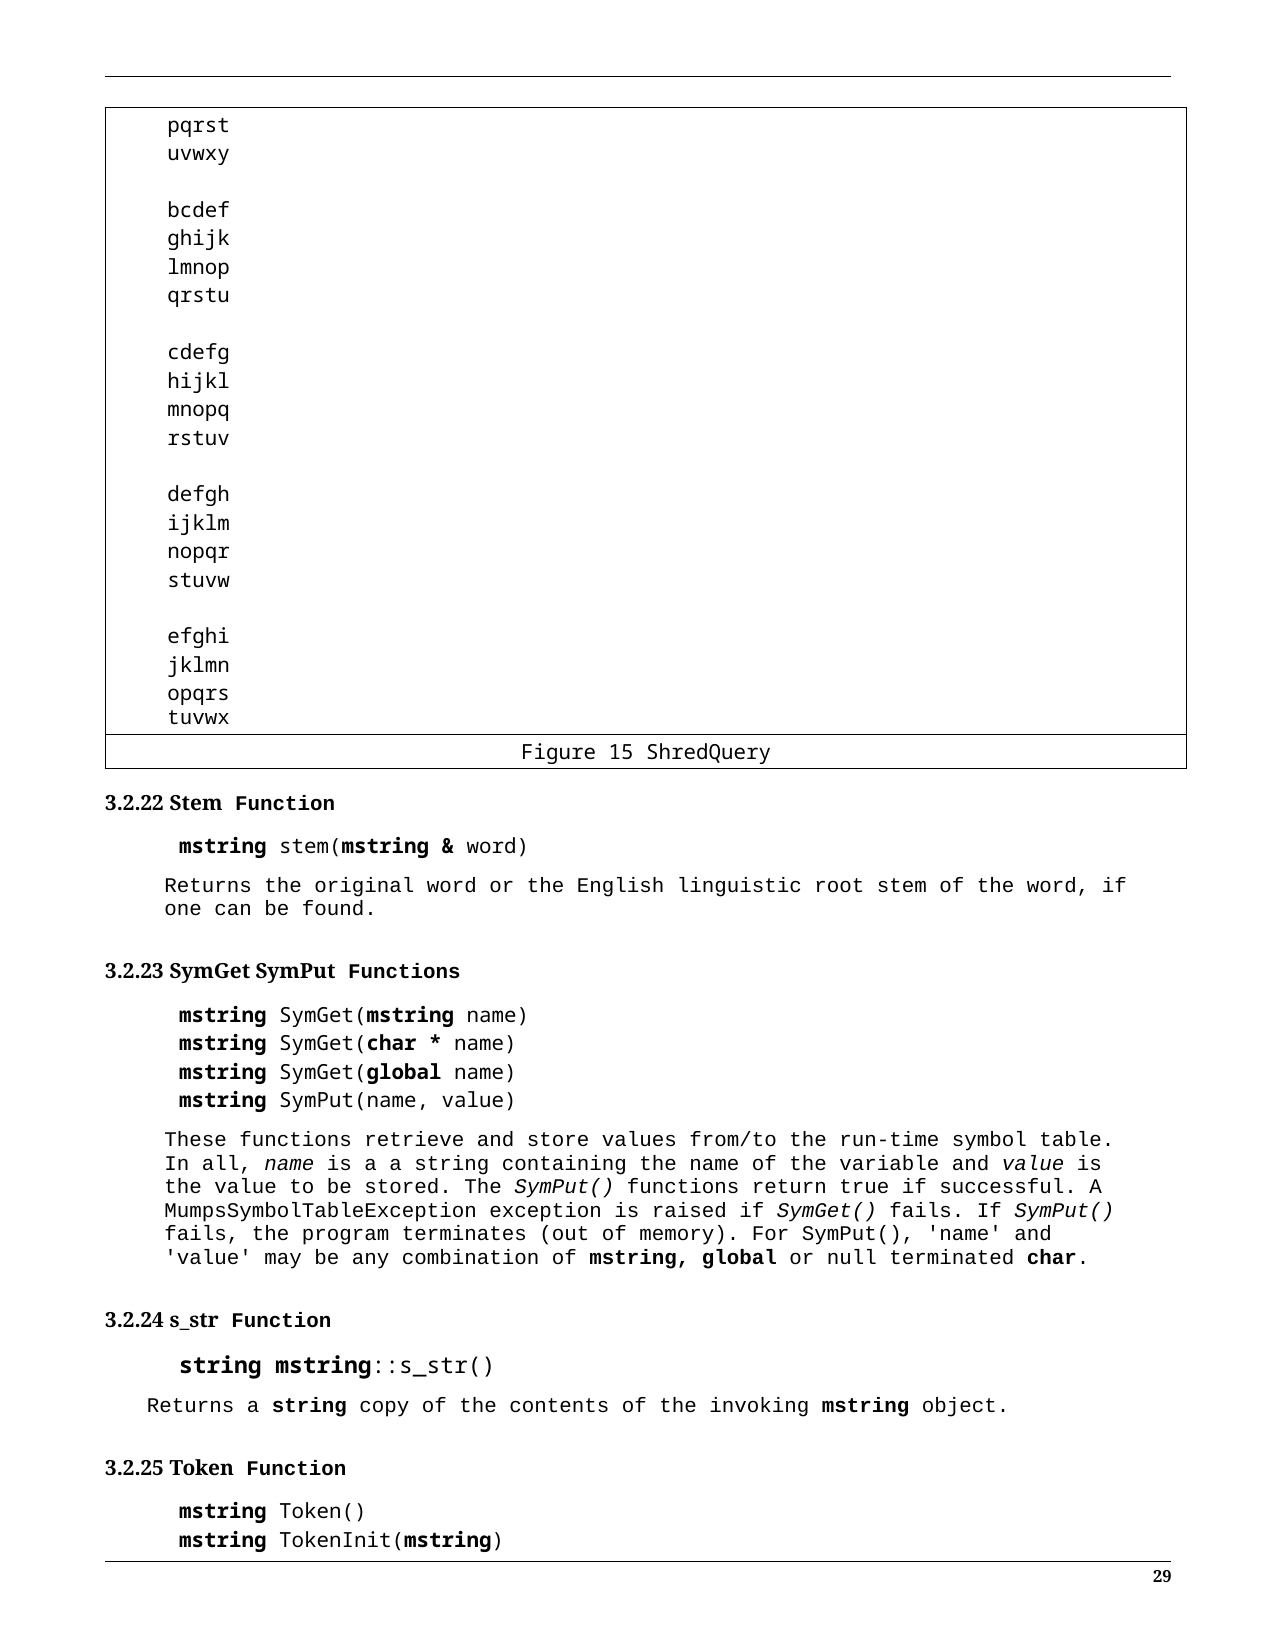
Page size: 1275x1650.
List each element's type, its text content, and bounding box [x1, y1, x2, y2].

text mstring SymGet(mstring name) mstring SymGet(char * name) mstring SymGet(global name) [179, 1000, 1186, 1085]
text mstring stem(mstring & word) [179, 831, 1186, 860]
text Returns the original word or the English linguistic root stem of the word, if one can be found. [164, 875, 1127, 922]
text These functions retrieve and store values from/to the run-time symbol table. In all, name is a a string containing the name of the variable and value is the value to be stored. The SymPut() functions return true if successful. A MumpsSymbolTableException exception is raised if SymGet() fails. If SymPut() fails, the program terminates (out of memory). For SymPut(), 'name' and 'value' may be any combination of mstring, global or null terminated char. [164, 1129, 1127, 1271]
subtitle SymGet SymPut Functions [105, 957, 1186, 985]
subtitle Token Function [105, 1453, 1186, 1482]
table_header pqrst uvwxy bcdef ghijk lmnop qrstu cdefg hijkl mnopq rstuv defgh ijklm nopqr stuvw efghi jklmn opqrs tuvwx [106, 108, 1186, 734]
text string mstring::s_str() [179, 1349, 1186, 1380]
text Returns a string copy of the contents of the invoking mstring object. [105, 1395, 1186, 1419]
text mstring Token() mstring TokenInit(mstring) [105, 1497, 1186, 1553]
subtitle Stem Function [105, 788, 1186, 816]
table_cell Figure 15 ShredQuery [106, 735, 1186, 768]
text mstring SymPut(name, value) [179, 1085, 1186, 1114]
subtitle s_str Function [105, 1305, 1186, 1334]
